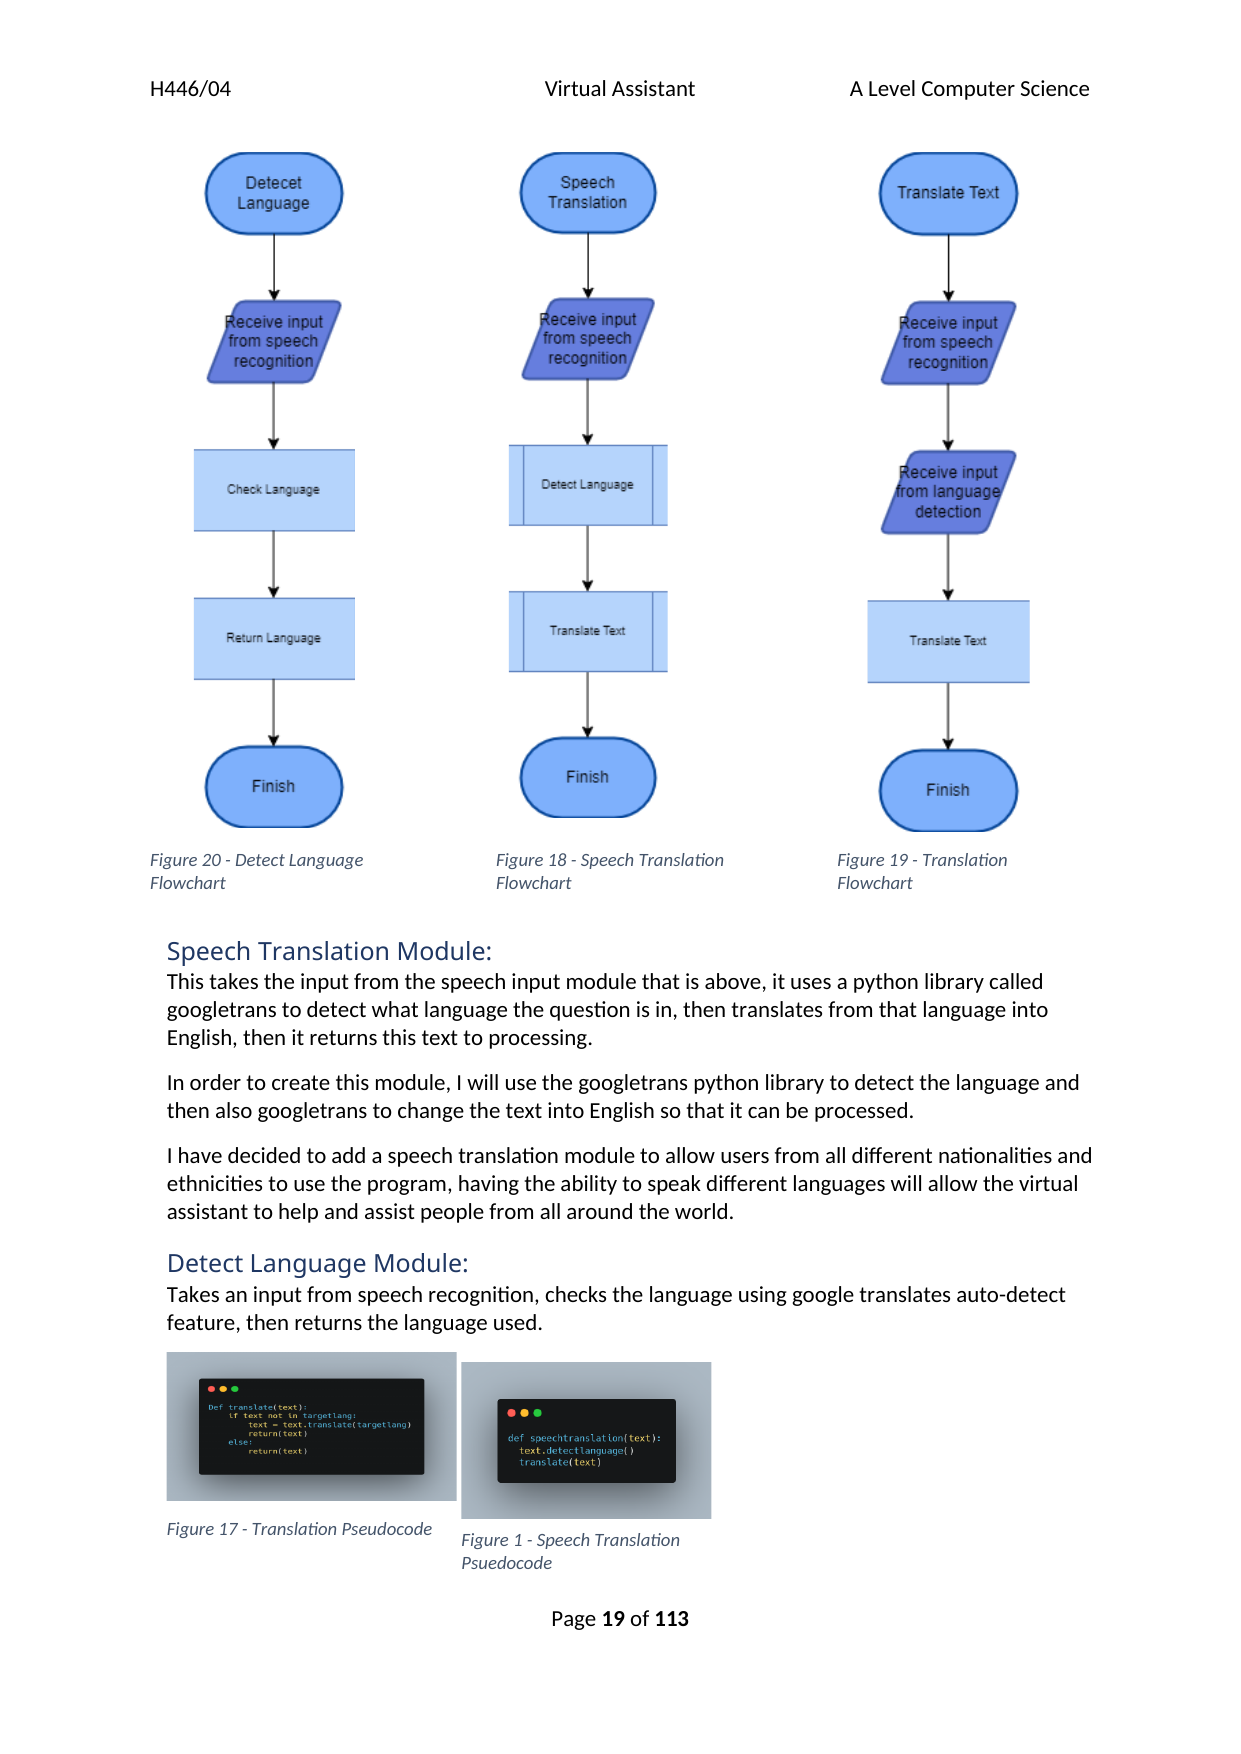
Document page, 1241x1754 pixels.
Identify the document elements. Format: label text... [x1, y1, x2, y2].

text Figure 1 - Speech Translation Psuedocode [461, 1528, 711, 1574]
text Figure 18 - Speech Translation Flowchart [496, 848, 747, 894]
text I have decided to add a speech translation module to allow users from all different nationalities and ethnicities to use the program, having the ability to speak different languages will allow the virtual assistant to help and assist people from all around the world. [167, 1141, 1111, 1225]
subtitle Detect Language Module: [167, 1246, 1111, 1280]
subtitle Speech Translation Module: [167, 933, 1111, 967]
text Figure 19 - Translation Flowchart [837, 848, 1088, 894]
text This takes the input from the speech input module that is above, it uses a python library called googletrans to detect what language the question is in, then translates from that language into English, then it returns this text to processing. [167, 967, 1111, 1052]
text Figure 20 - Detect Language Flowchart [150, 848, 401, 894]
text In order to create this module, I will use the googletrans python library to detect the language and then also googletrans to change the text into English so that it can be processed. [167, 1068, 1111, 1124]
text Figure 17 - Translation Pseudocode [167, 1517, 1111, 1540]
text Takes an input from speech recognition, checks the language using google translates auto-detect feature, then returns the language used. [167, 1280, 1111, 1336]
